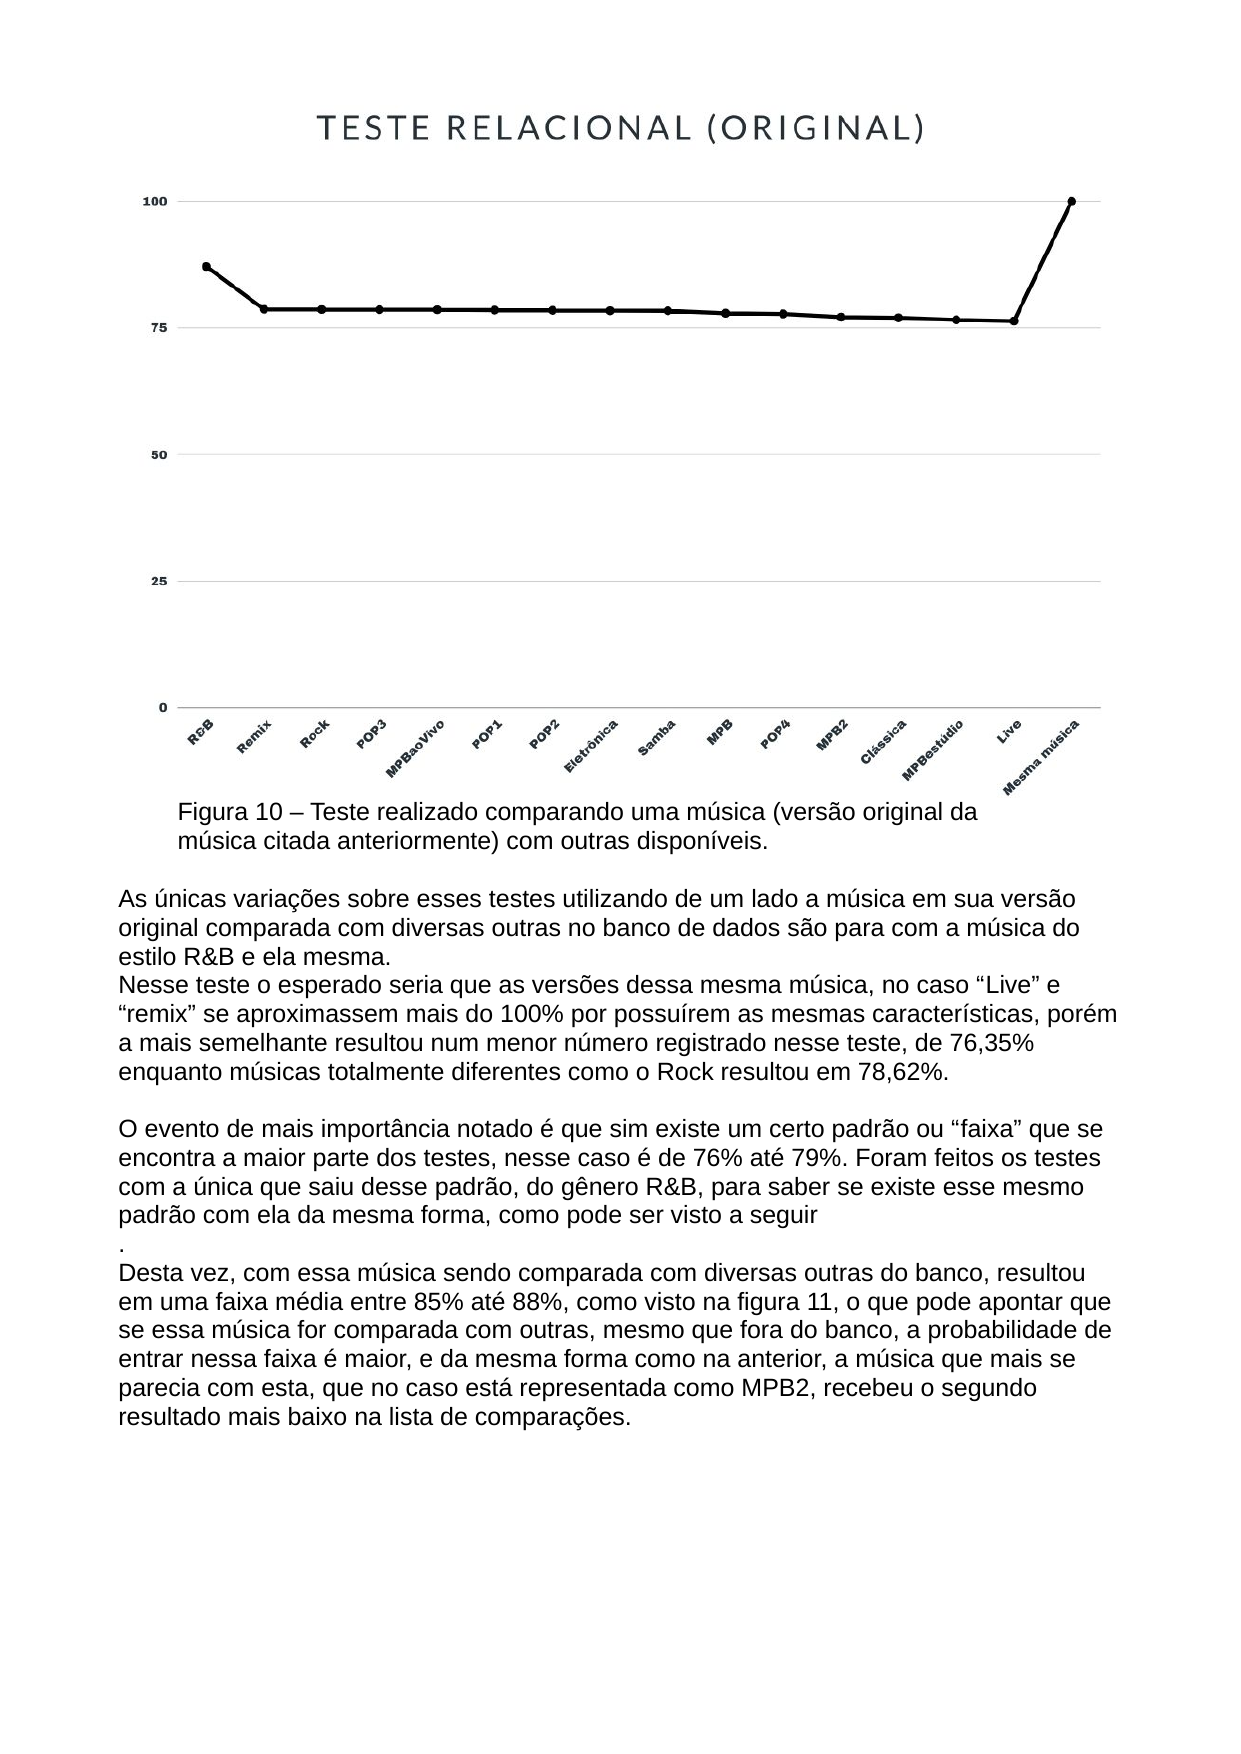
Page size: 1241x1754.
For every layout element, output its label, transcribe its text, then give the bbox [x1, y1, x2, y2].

text Figura 10 – Teste realizado comparando uma música (versão original da música citada anteriormente) com outras disponíveis. [177, 798, 1063, 855]
text As únicas variações sobre esses testes utilizando de um lado a música em sua versão original comparada com diversas outras no banco de dados são para com a música do estilo R&B e ela mesma. [118, 884, 1122, 971]
text Desta vez, com essa música sendo comparada com diversas outras do banco, resultou em uma faixa média entre 85% até 88%, como visto na figura 11, o que pode apontar que se essa música for comparada com outras, mesmo que fora do banco, a probabilidade de entrar nessa faixa é maior, e da mesma forma como na anterior, a música que mais se parecia com esta, que no caso está representada como MPB2, recebeu o segundo resultado mais baixo na lista de comparações. [118, 1258, 1122, 1431]
text O evento de mais importância notado é que sim existe um certo padrão ou “faixa” que se encontra a maior parte dos testes, nesse caso é de 76% até 79%. Foram feitos os testes com a única que saiu desse padrão, do gênero R&B, para saber se existe esse mesmo padrão com ela da mesma forma, como pode ser visto a seguir [118, 1114, 1122, 1229]
text . [118, 1229, 1122, 1258]
text Nesse teste o esperado seria que as versões dessa mesma música, no caso “Live” e “remix” se aproximassem mais do 100% por possuírem as mesmas características, porém a mais semelhante resultou num menor número registrado nesse teste, de 76,35% enquanto músicas totalmente diferentes como o Rock resultou em 78,62%. [118, 971, 1122, 1086]
picture [138, 75, 1102, 798]
